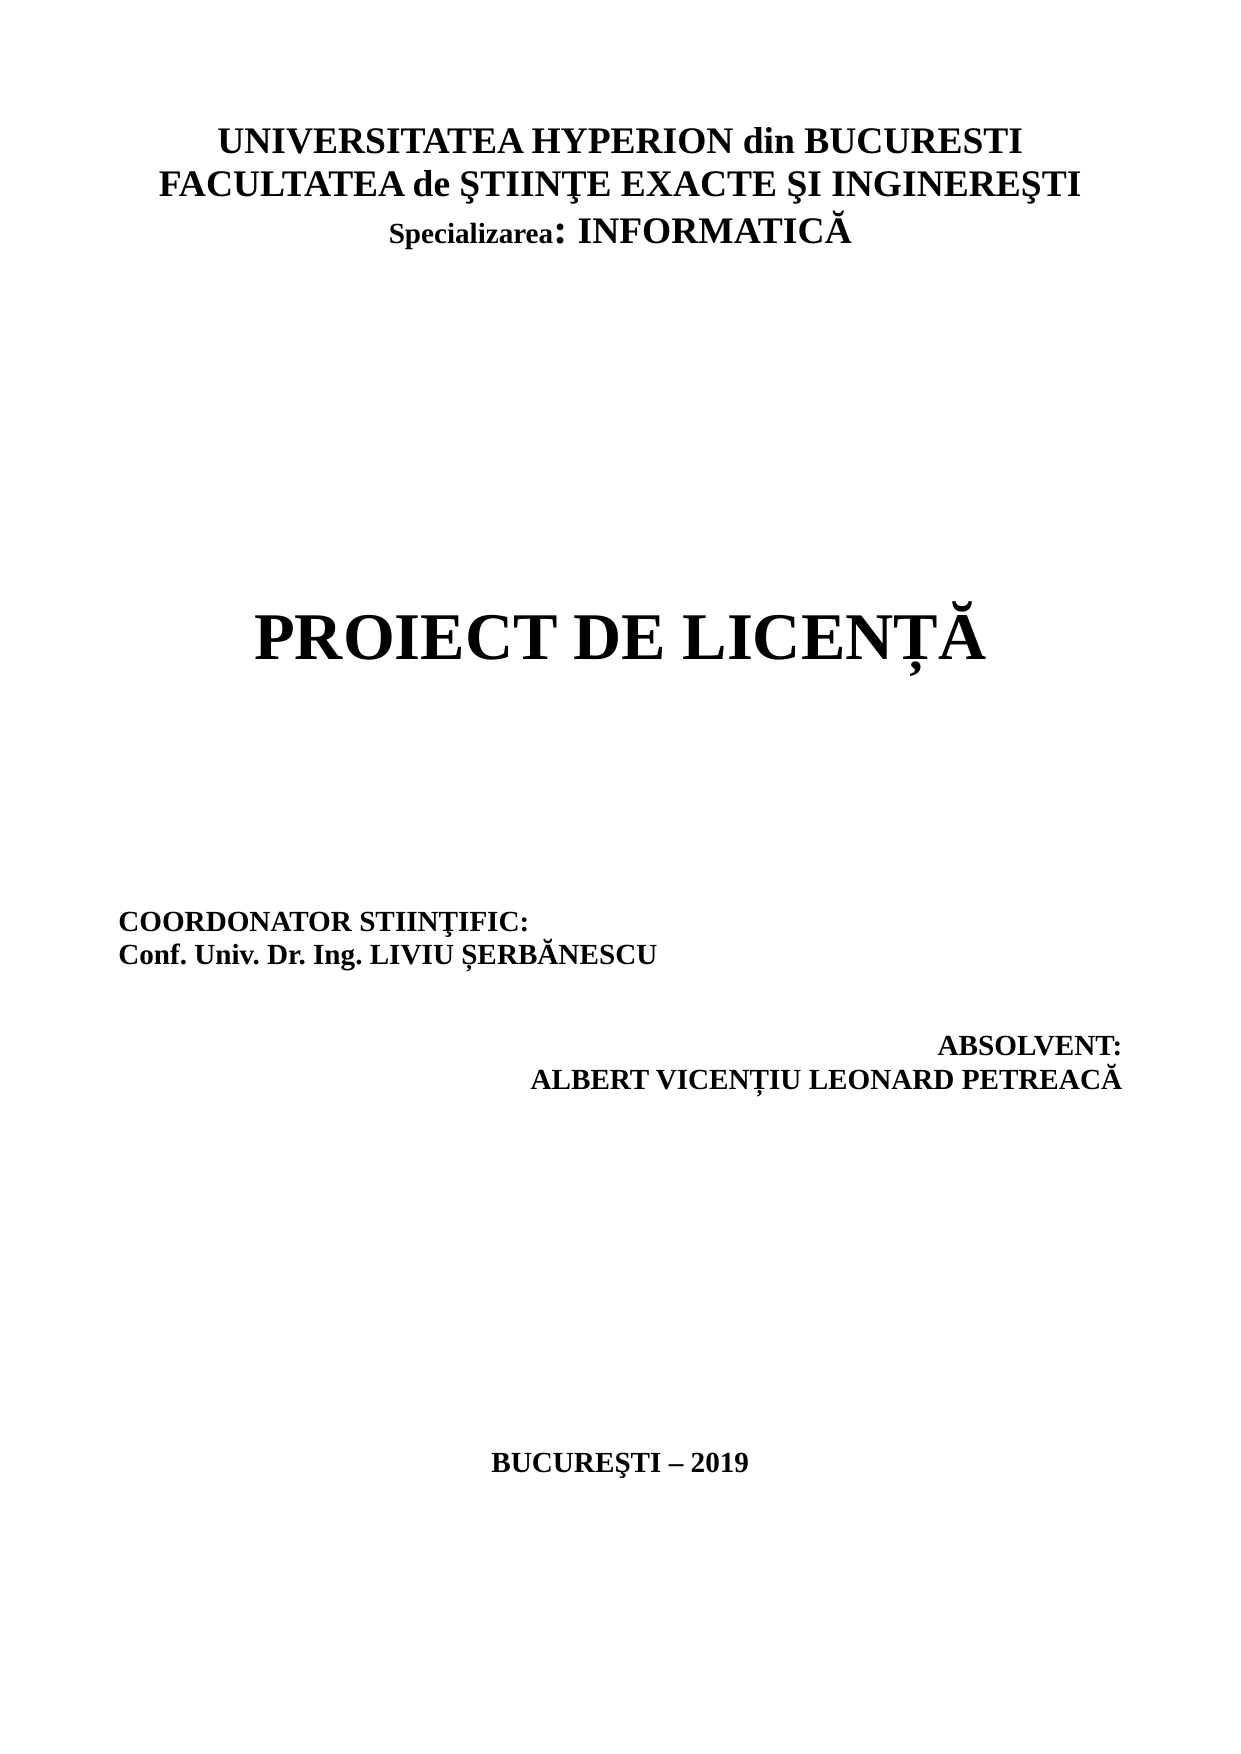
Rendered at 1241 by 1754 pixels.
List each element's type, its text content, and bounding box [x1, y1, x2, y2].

text ALBERT VICENȚIU LEONARD PETREACĂ [118, 1062, 1122, 1096]
text PROIECT DE LICENȚĂ [118, 597, 1122, 674]
text COORDONATOR STIINŢIFIC: [118, 904, 1122, 937]
text BUCUREŞTI – 2019 [118, 1445, 1122, 1479]
text UNIVERSITATEA HYPERION din BUCURESTI [118, 118, 1122, 161]
text Conf. Univ. Dr. Ing. LIVIU ȘERBĂNESCU [118, 937, 1122, 971]
text Specializarea: INFORMATICĂ [118, 204, 1122, 252]
text ABSOLVENT: [118, 1028, 1122, 1062]
text FACULTATEA de ŞTIINŢE EXACTE ŞI INGINEREŞTI [118, 161, 1122, 204]
